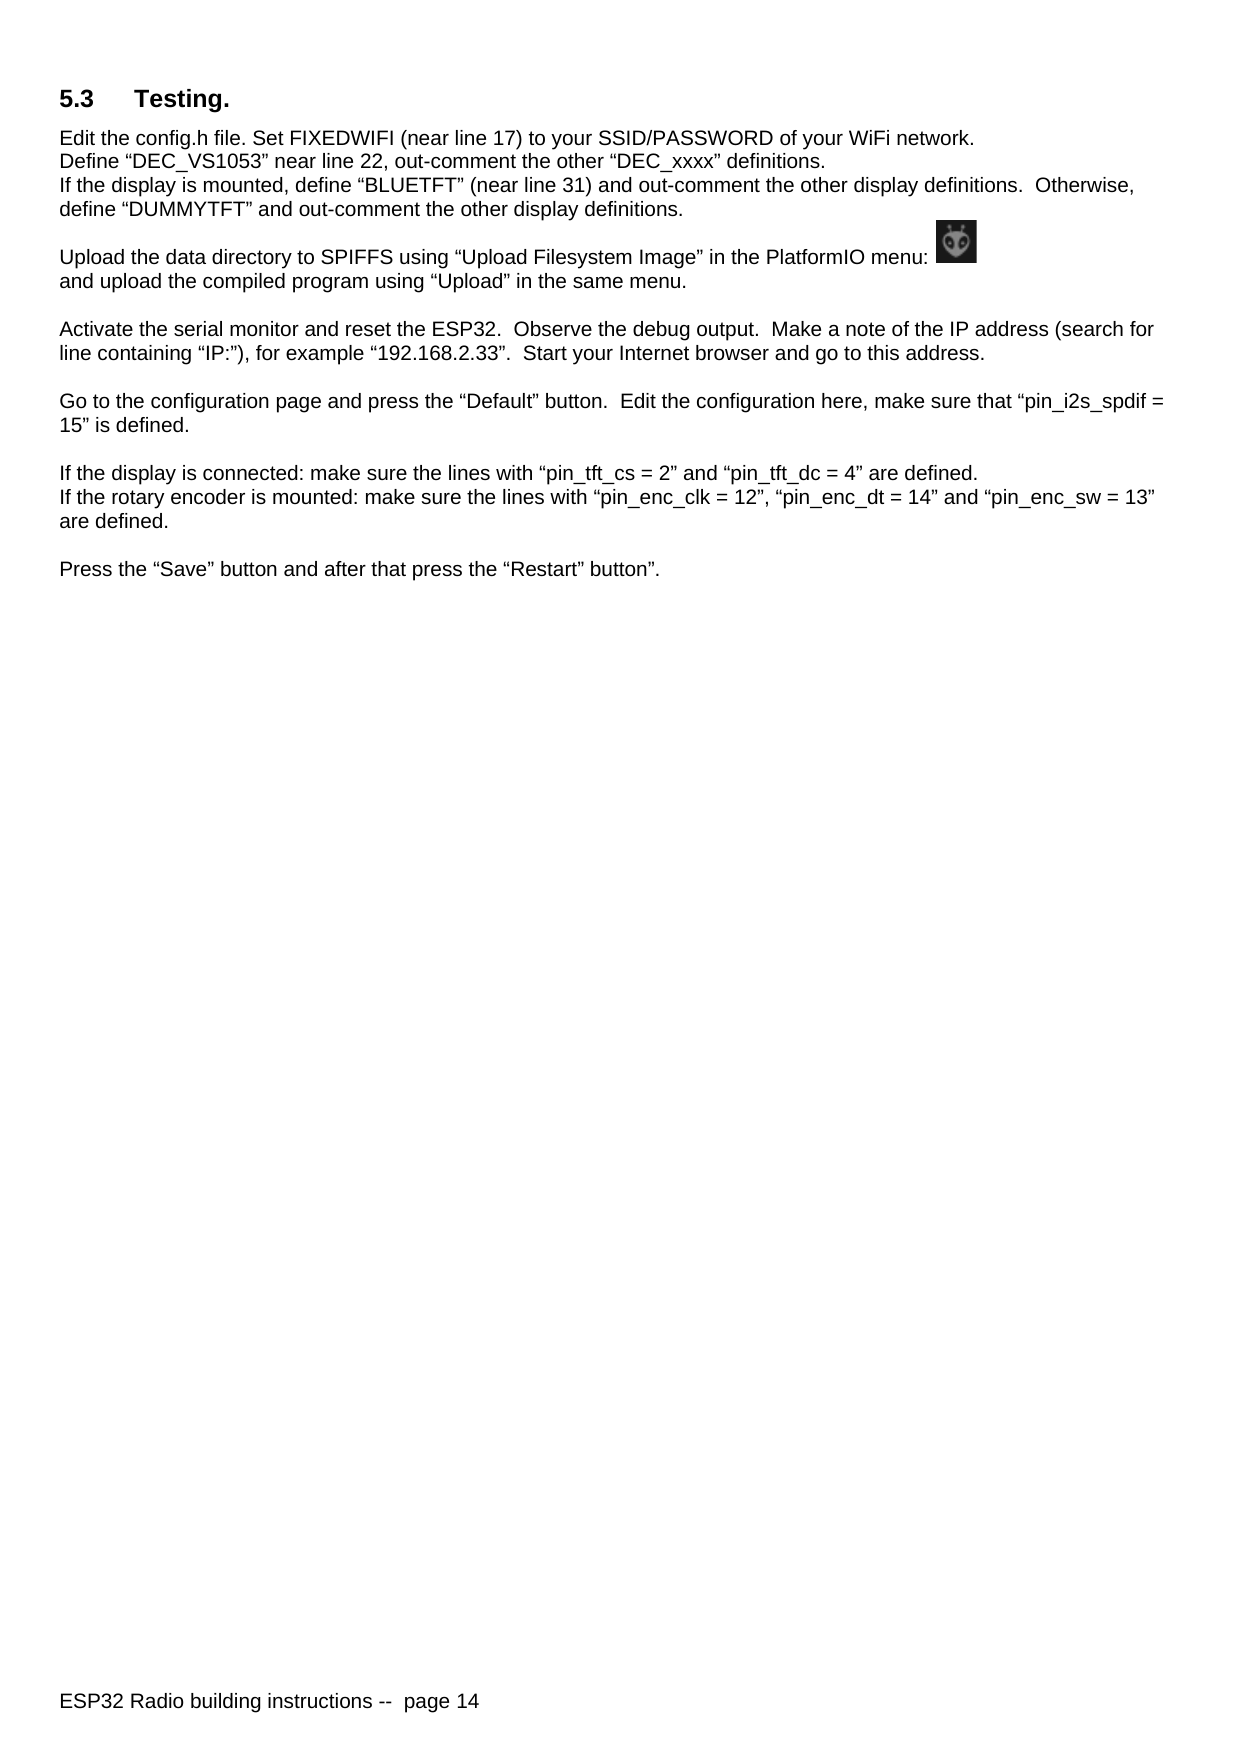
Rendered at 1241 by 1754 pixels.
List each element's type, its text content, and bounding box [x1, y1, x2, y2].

text Upload the data directory to SPIFFS using “Upload Filesystem Image” in the PlatformIO menu: and upload the compiled program using “Upload” in the same menu. [59, 245, 1181, 293]
text If the display is connected: make sure the lines with “pin_tft_cs = 2” and “pin_tft_dc = 4” are defined. If the rotary encoder is mounted: make sure the lines with “pin_enc_clk = 12”, “pin_enc_dt = 14” and “pin_enc_sw = 13” are defined. [59, 461, 1181, 533]
text Go to the configuration page and press the “Default” button. Edit the configuration here, make sure that “pin_i2s_spdif = 15” is defined. [59, 389, 1181, 461]
text Edit the config.h file. Set FIXEDWIFI (near line 17) to your SSID/PASSWORD of your WiFi network. Define “DEC_VS1053” near line 22, out-comment the other “DEC_xxxx” definitions. If the display is mounted, define “BLUETFT” (near line 31) and out-comment the other display definitions. Otherwise, define “DUMMYTFT” and out-comment the other display definitions. [59, 125, 1181, 221]
subtitle Testing. [59, 84, 1181, 113]
text Activate the serial monitor and reset the ESP32. Observe the debug output. Make a note of the IP address (search for line containing “IP:”), for example “192.168.2.33”. Start your Internet browser and go to this address. [59, 317, 1181, 389]
text Press the “Save” button and after that press the “Restart” button”. [59, 557, 1181, 581]
